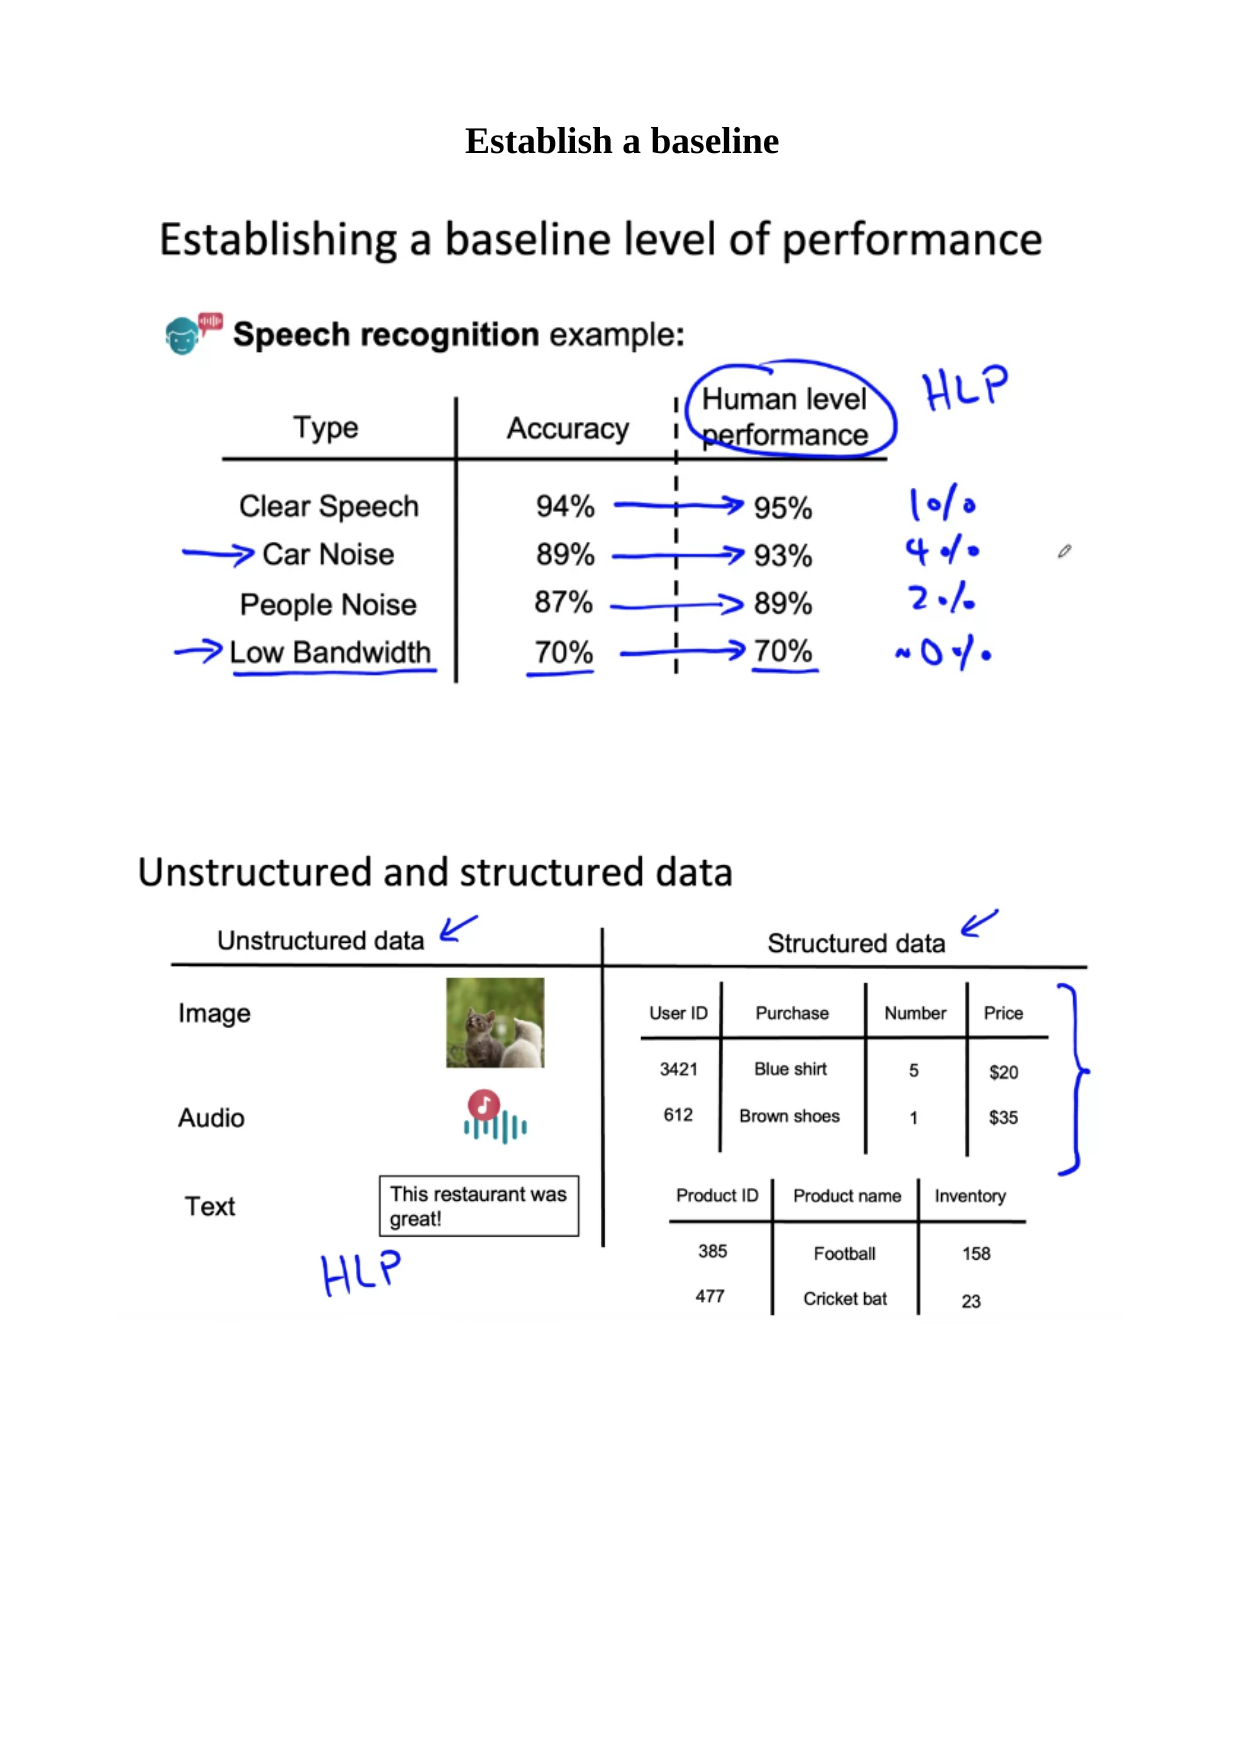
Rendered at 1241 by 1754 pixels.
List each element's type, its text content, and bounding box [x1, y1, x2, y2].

subtitle Establish a baseline [118, 118, 1122, 161]
picture [118, 202, 1123, 693]
picture [118, 842, 1123, 1323]
